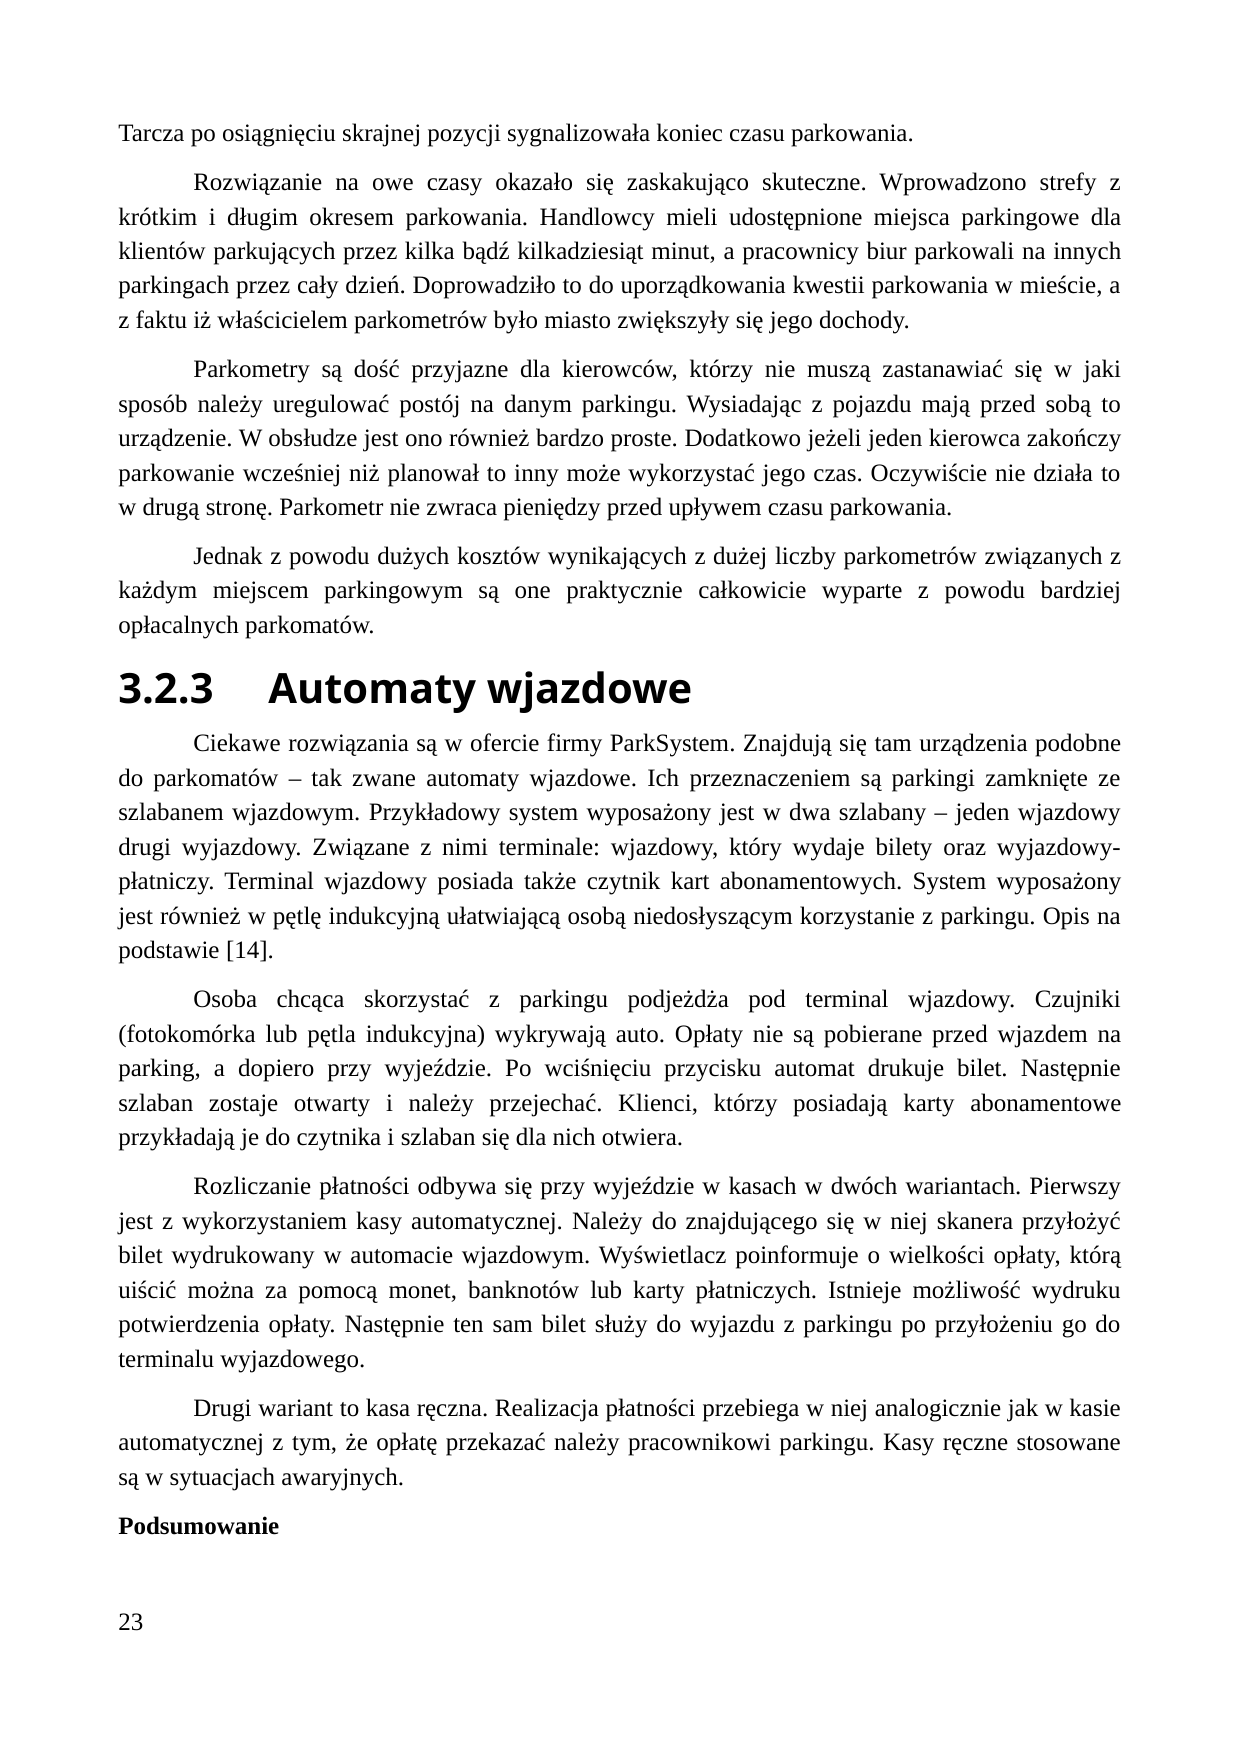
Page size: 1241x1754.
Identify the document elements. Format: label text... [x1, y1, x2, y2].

text Podsumowanie [118, 1511, 1122, 1539]
text Rozwiązanie na owe czasy okazało się zaskakująco skuteczne. Wprowadzono strefy z krótkim i długim okresem parkowania. Handlowcy mieli udostępnione miejsca parkingowe dla klientów parkujących przez kilka bądź kilkadziesiąt minut, a pracownicy biur parkowali na innych parkingach przez cały dzień. Doprowadziło to do uporządkowania kwestii parkowania w mieście, a z faktu iż właścicielem parkometrów było miasto zwiększyły się jego dochody. [118, 167, 1122, 334]
text Ciekawe rozwiązania są w ofercie firmy ParkSystem. Znajdują się tam urządzenia podobne do parkomatów – tak zwane automaty wjazdowe. Ich przeznaczeniem są parkingi zamknięte ze szlabanem wjazdowym. Przykładowy system wyposażony jest w dwa szlabany – jeden wjazdowy drugi wyjazdowy. Związane z nimi terminale: wjazdowy, który wydaje bilety oraz wyjazdowy-płatniczy. Terminal wjazdowy posiada także czytnik kart abonamentowych. System wyposażony jest również w pętlę indukcyjną ułatwiającą osobą niedosłyszącym korzystanie z parkingu. Opis na podstawie [14]. [118, 728, 1122, 964]
text Jednak z powodu dużych kosztów wynikających z dużej liczby parkometrów związanych z każdym miejscem parkingowym są one praktycznie całkowicie wyparte z powodu bardziej opłacalnych parkomatów. [118, 541, 1122, 639]
text Tarcza po osiągnięciu skrajnej pozycji sygnalizowała koniec czasu parkowania. [118, 118, 1122, 147]
text Drugi wariant to kasa ręczna. Realizacja płatności przebiega w niej analogicznie jak w kasie automatycznej z tym, że opłatę przekazać należy pracownikowi parkingu. Kasy ręczne stosowane są w sytuacjach awaryjnych. [118, 1393, 1122, 1491]
subtitle Automaty wjazdowe [118, 659, 1122, 716]
text Parkometry są dość przyjazne dla kierowców, którzy nie muszą zastanawiać się w jaki sposób należy uregulować postój na danym parkingu. Wysiadając z pojazdu mają przed sobą to urządzenie. W obsłudze jest ono również bardzo proste. Dodatkowo jeżeli jeden kierowca zakończy parkowanie wcześniej niż planował to inny może wykorzystać jego czas. Oczywiście nie działa to w drugą stronę. Parkometr nie zwraca pieniędzy przed upływem czasu parkowania. [118, 354, 1122, 521]
text Rozliczanie płatności odbywa się przy wyjeździe w kasach w dwóch wariantach. Pierwszy jest z wykorzystaniem kasy automatycznej. Należy do znajdującego się w niej skanera przyłożyć bilet wydrukowany w automacie wjazdowym. Wyświetlacz poinformuje o wielkości opłaty, którą uiścić można za pomocą monet, banknotów lub karty płatniczych. Istnieje możliwość wydruku potwierdzenia opłaty. Następnie ten sam bilet służy do wyjazdu z parkingu po przyłożeniu go do terminalu wyjazdowego. [118, 1171, 1122, 1372]
text Osoba chcąca skorzystać z parkingu podjeżdża pod terminal wjazdowy. Czujniki (fotokomórka lub pętla indukcyjna) wykrywają auto. Opłaty nie są pobierane przed wjazdem na parking, a dopiero przy wyjeździe. Po wciśnięciu przycisku automat drukuje bilet. Następnie szlaban zostaje otwarty i należy przejechać. Klienci, którzy posiadają karty abonamentowe przykładają je do czytnika i szlaban się dla nich otwiera. [118, 984, 1122, 1151]
